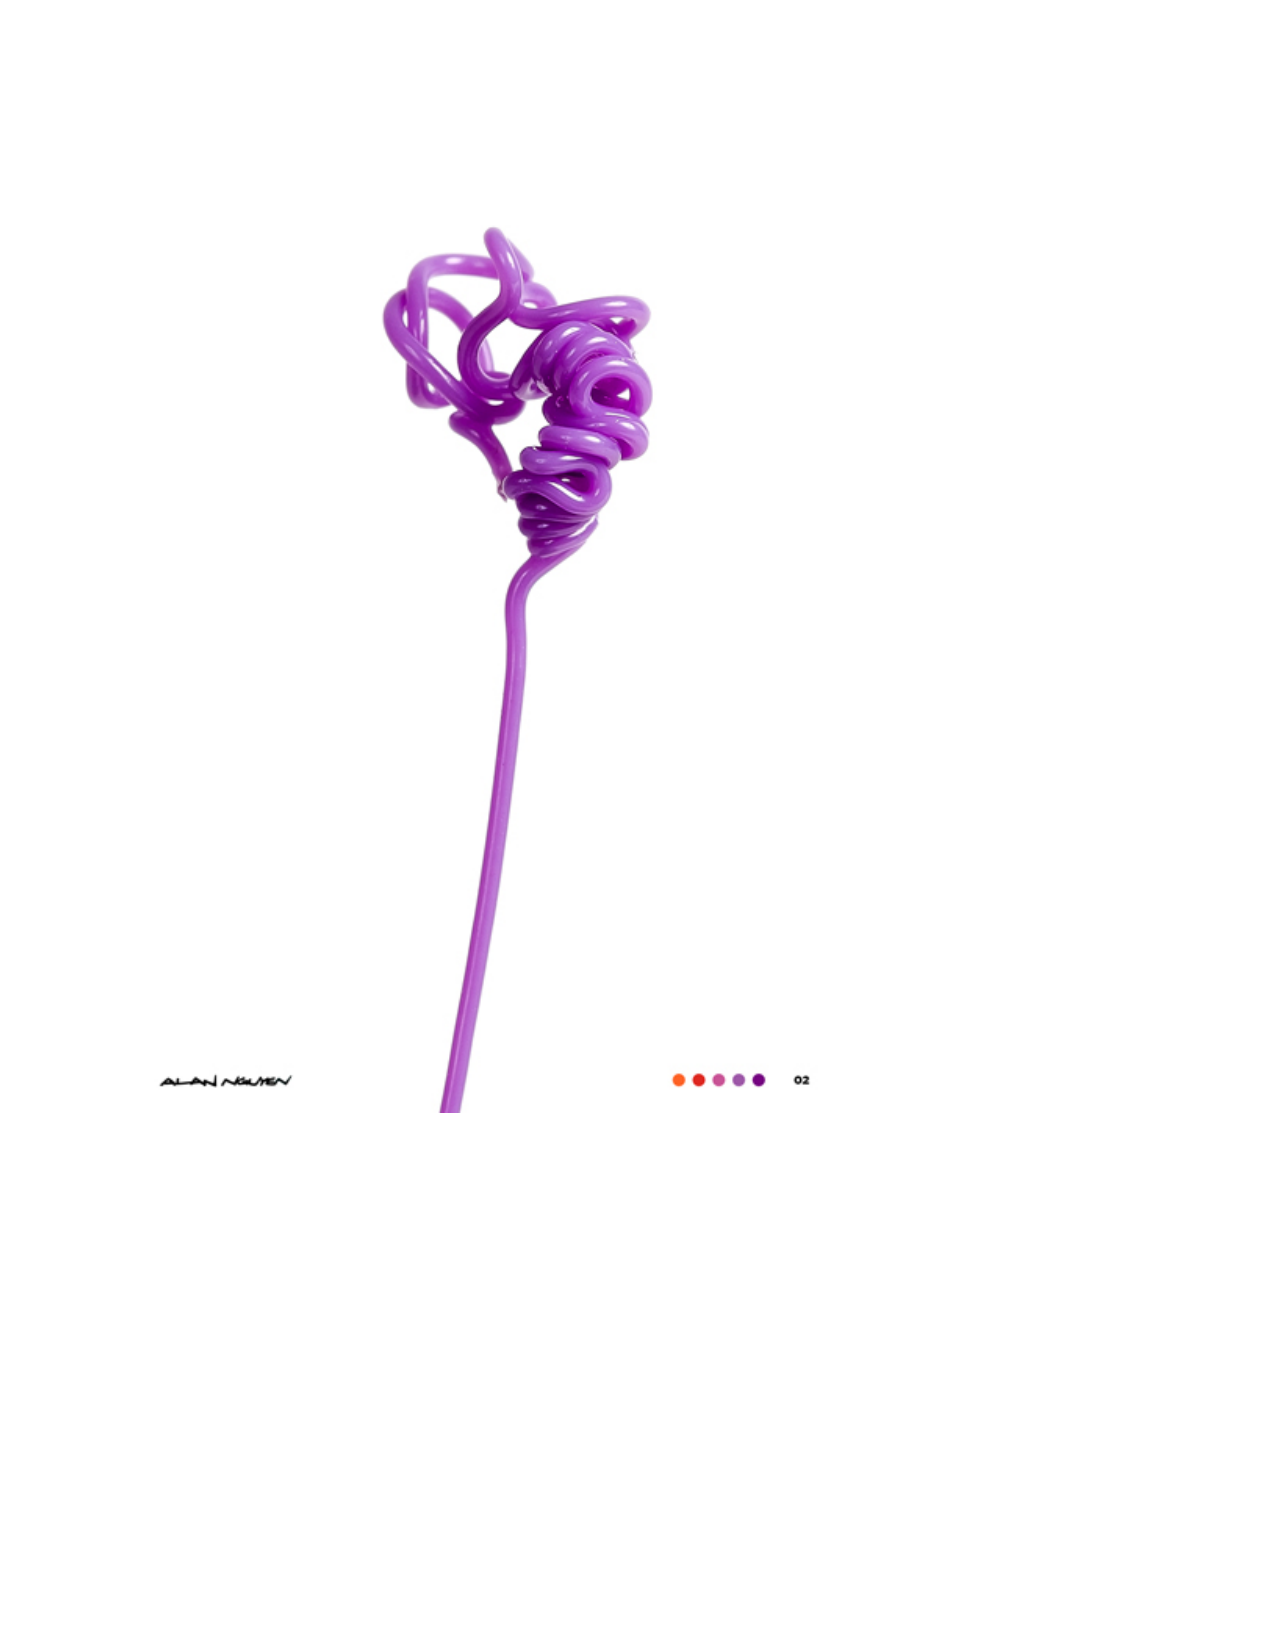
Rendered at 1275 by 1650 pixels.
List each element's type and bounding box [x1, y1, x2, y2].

picture [118, 176, 850, 1113]
